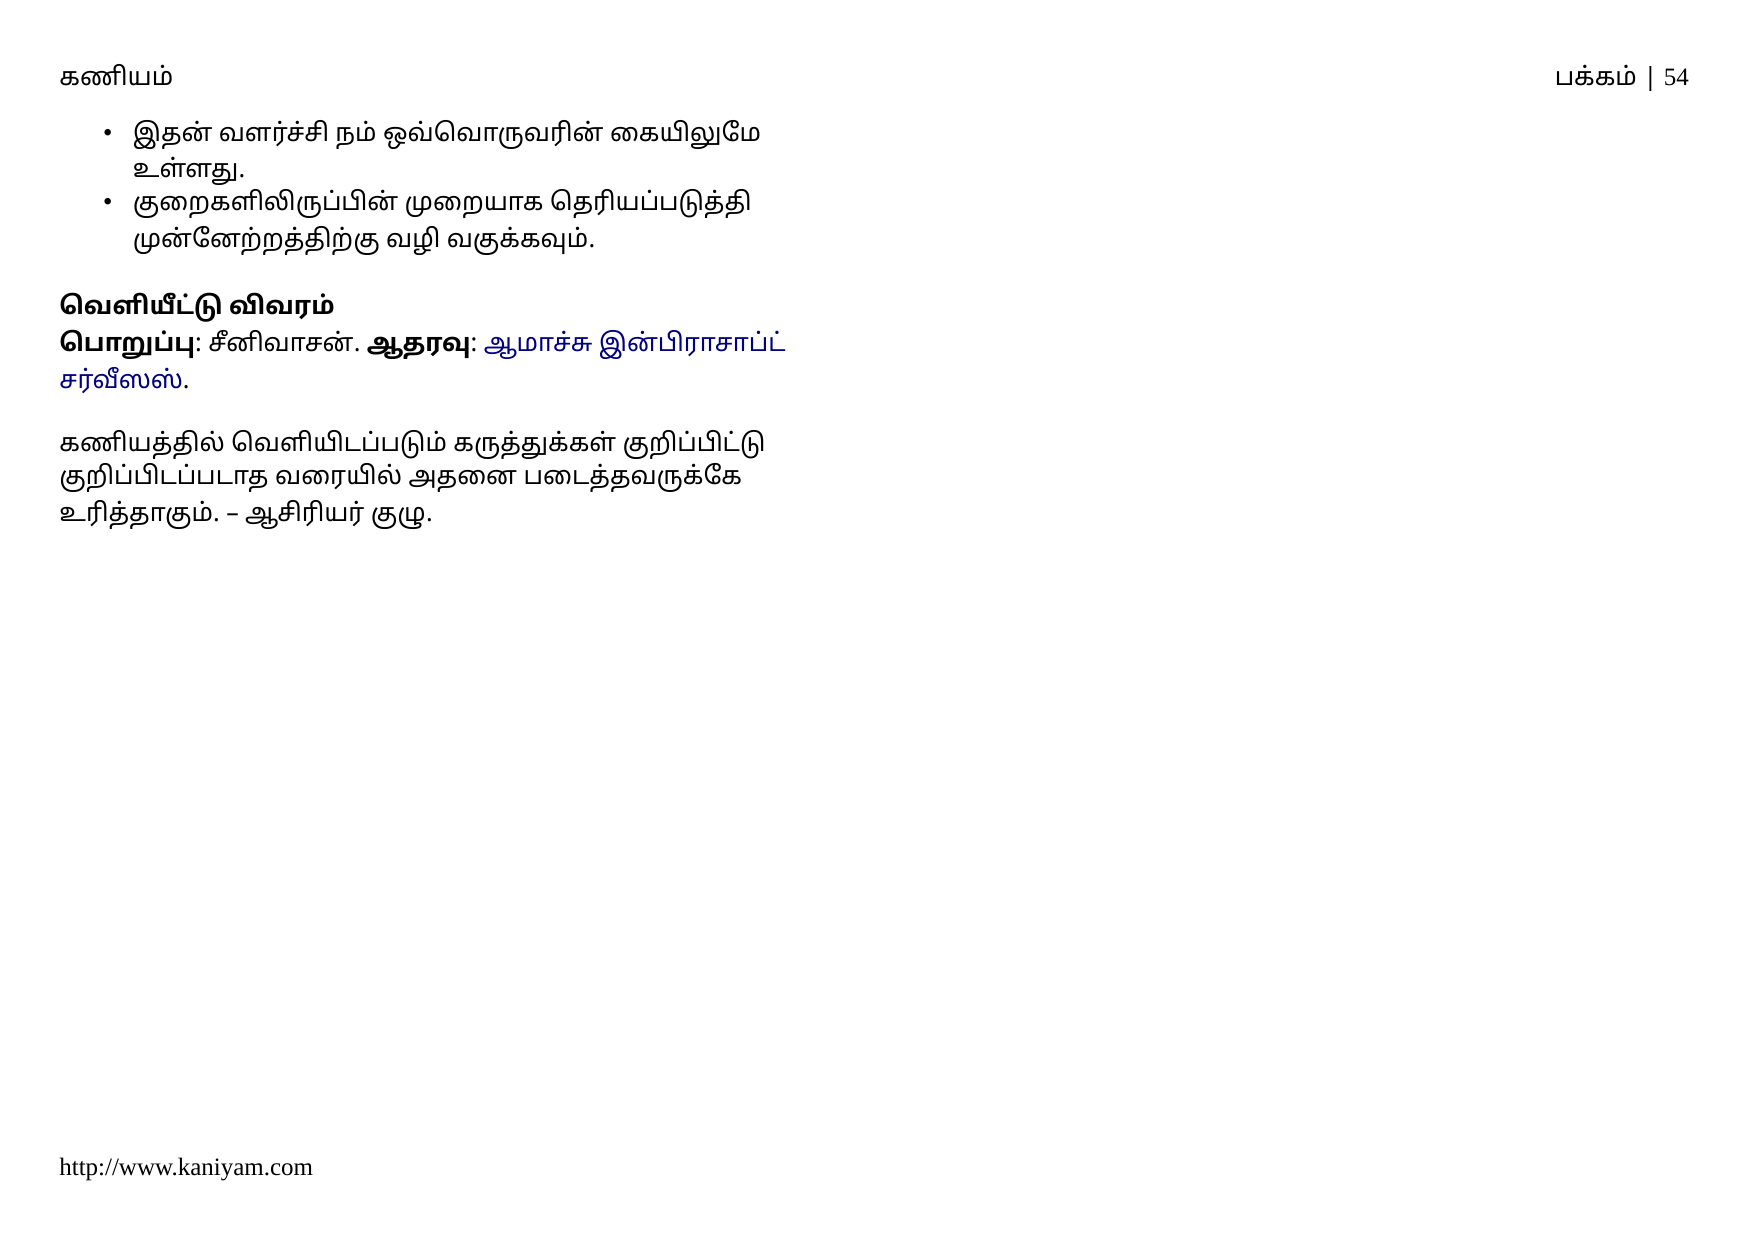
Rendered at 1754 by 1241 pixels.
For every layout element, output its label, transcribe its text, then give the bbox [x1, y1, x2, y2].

text வெளியீட்டு விவரம் [59, 292, 862, 324]
list குறைகளிலிருப்பின் முறையாக தெரியப்படுத்தி முன்னேற்றத்திற்கு வழி வகுக்கவும். [103, 188, 862, 258]
text கணியத்தில் வெளியிடப்படும் கருத்துக்கள் குறிப்பிட்டு குறிப்பிடப்படாத வரையில் அதனை படைத்தவருக்கே உரித்தாகும். – ஆசிரியர் குழு. [59, 429, 862, 532]
list இதன் வளர்ச்சி நம் ஒவ்வொருவரின் கையிலுமே உள்ளது. [103, 118, 862, 188]
text பொறுப்பு: சீனிவாசன். ஆதரவு: ஆமாச்சு இன்பிராசாப்ட் சர்வீஸஸ். [59, 324, 862, 395]
